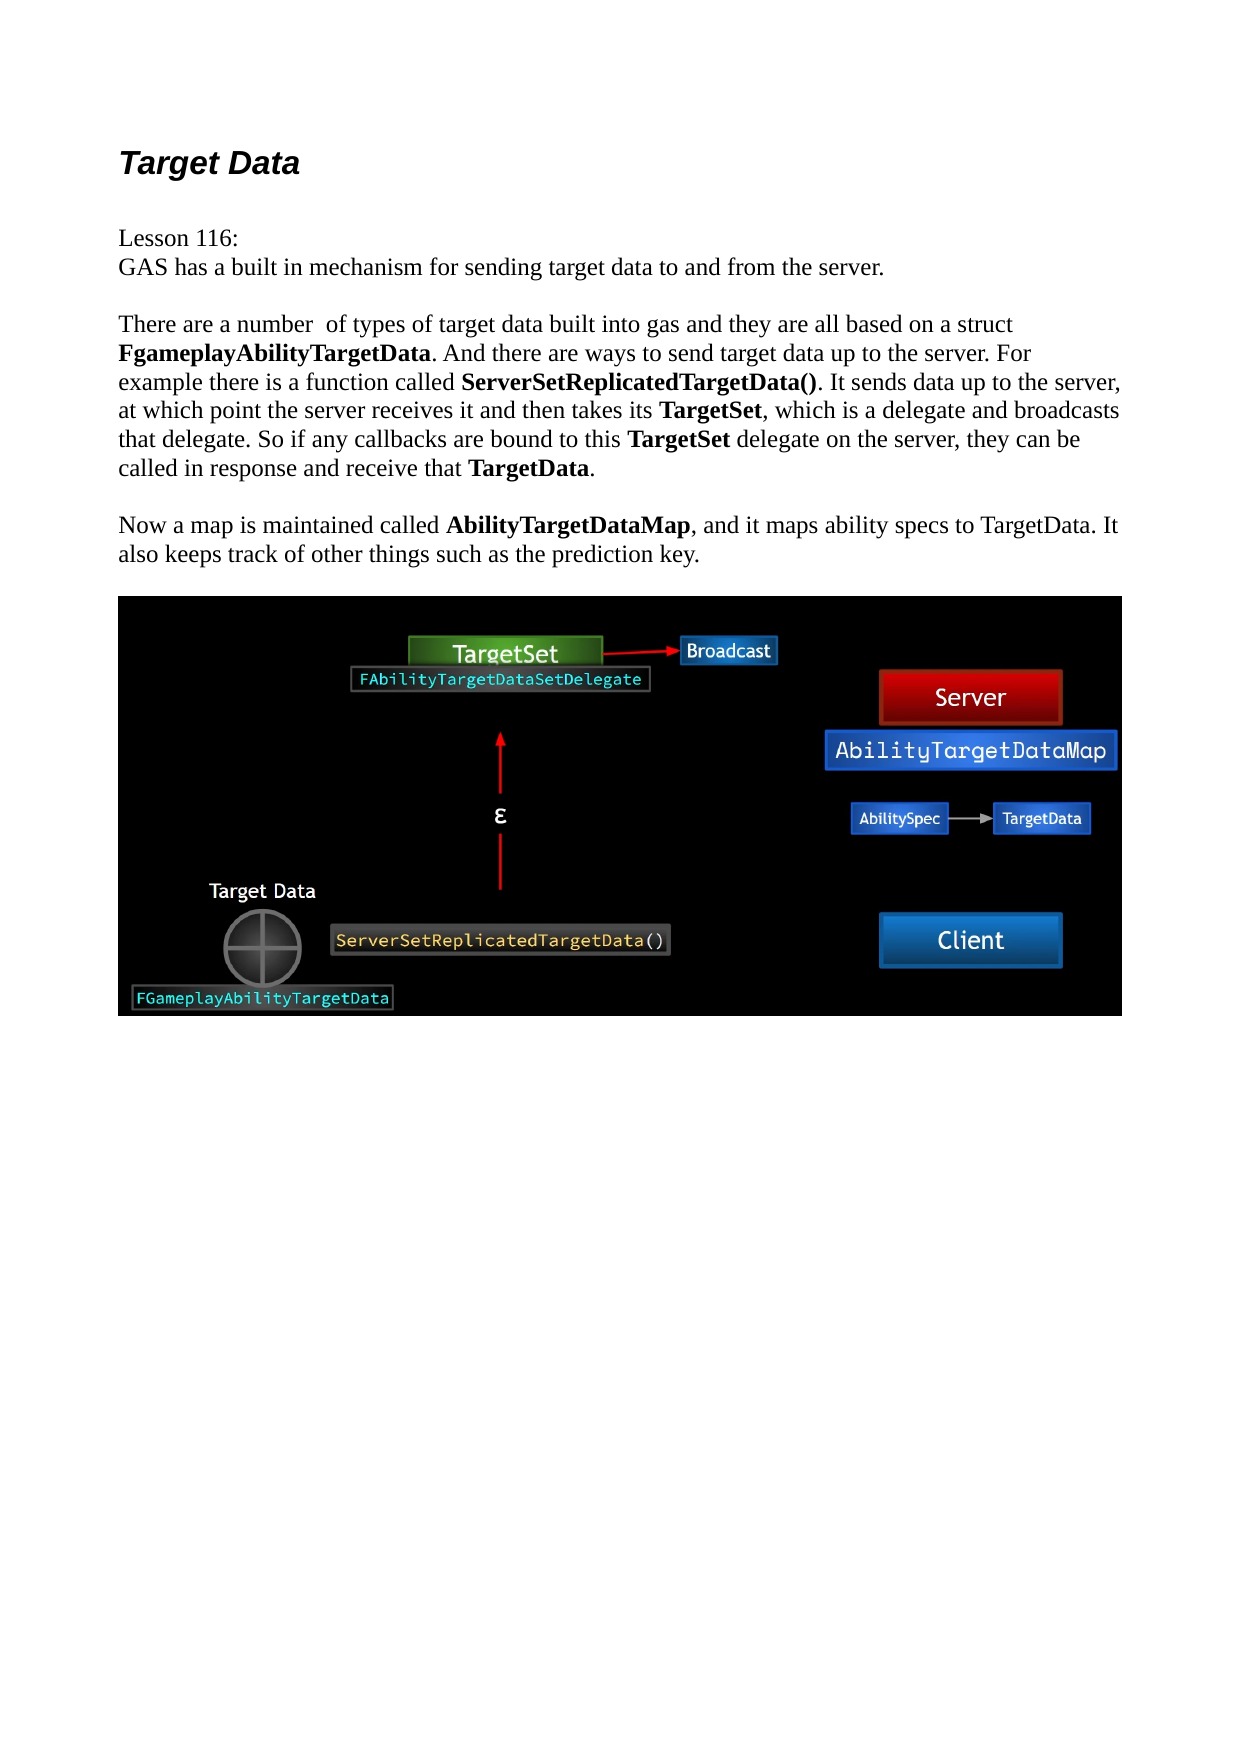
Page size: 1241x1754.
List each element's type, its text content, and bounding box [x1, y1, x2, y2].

text GAS has a built in mechanism for sending target data to and from the server. [118, 252, 1122, 280]
text There are a number of types of target data built into gas and they are all based on a struct FgameplayAbilityTargetData. And there are ways to send target data up to the server. For example there is a function called ServerSetReplicatedTargetData(). It sends data up to the server, at which point the server receives it and then takes its TargetSet, which is a delegate and broadcasts that delegate. So if any callbacks are bound to this TargetSet delegate on the server, they can be called in response and receive that TargetData. [118, 309, 1122, 482]
subtitle Target Data [118, 143, 1122, 182]
text Now a map is maintained called AbilityTargetDataMap, and it maps ability specs to TargetData. It also keeps track of other things such as the prediction key. [118, 510, 1122, 568]
picture [118, 596, 1122, 1016]
text Lesson 116: [118, 223, 1122, 252]
